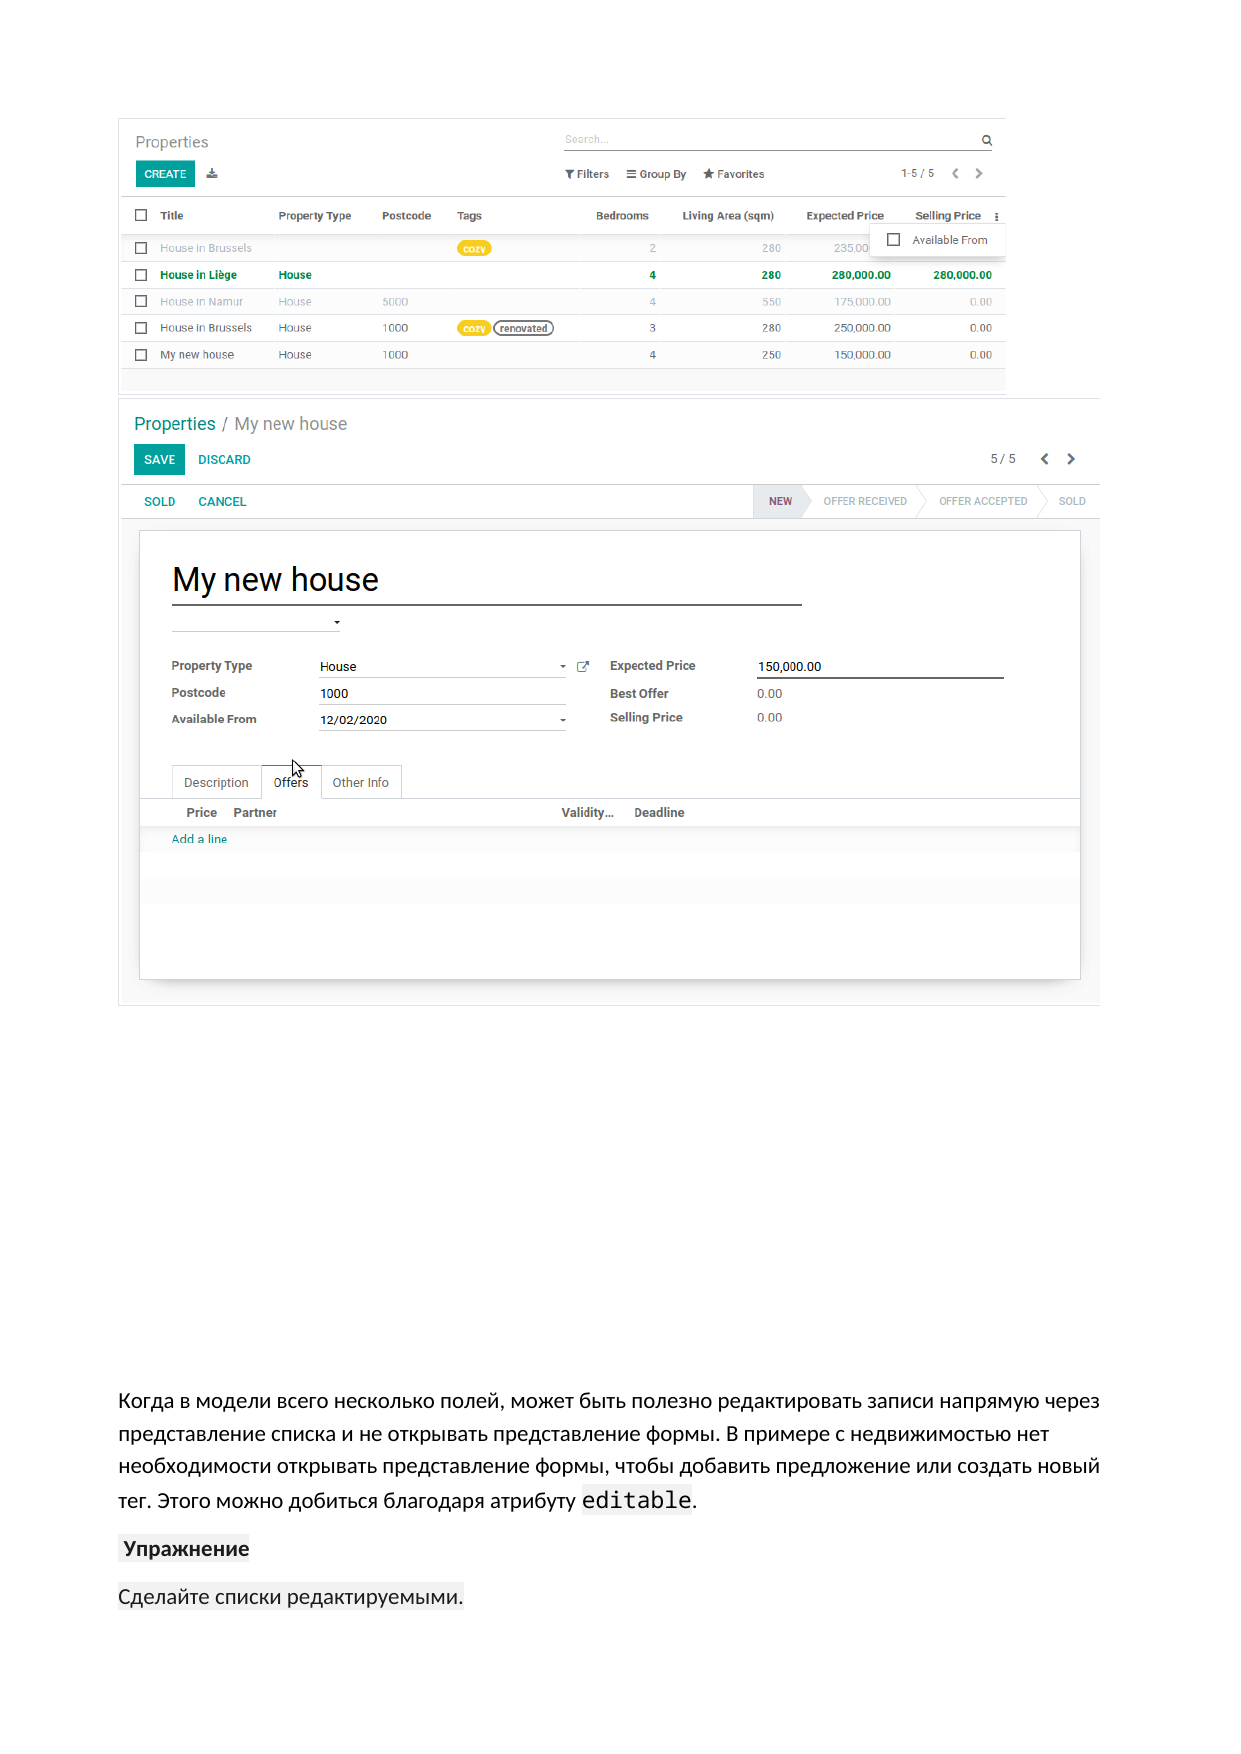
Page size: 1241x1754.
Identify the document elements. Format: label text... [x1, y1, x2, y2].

picture [121, 121, 1006, 391]
text Когда в модели всего несколько полей, может быть полезно редактировать записи напрямую через представление списка и не открывать представление формы. В примере с недвижимостью нет необходимости открывать представление формы, чтобы добавить предложение или создать новый тег. Этого можно добиться благодаря атрибуту editable. [118, 1386, 1122, 1515]
picture [121, 400, 1101, 1003]
text Сделайте списки редактируемыми. [118, 1582, 1122, 1610]
text Упражнение [118, 1534, 1122, 1562]
